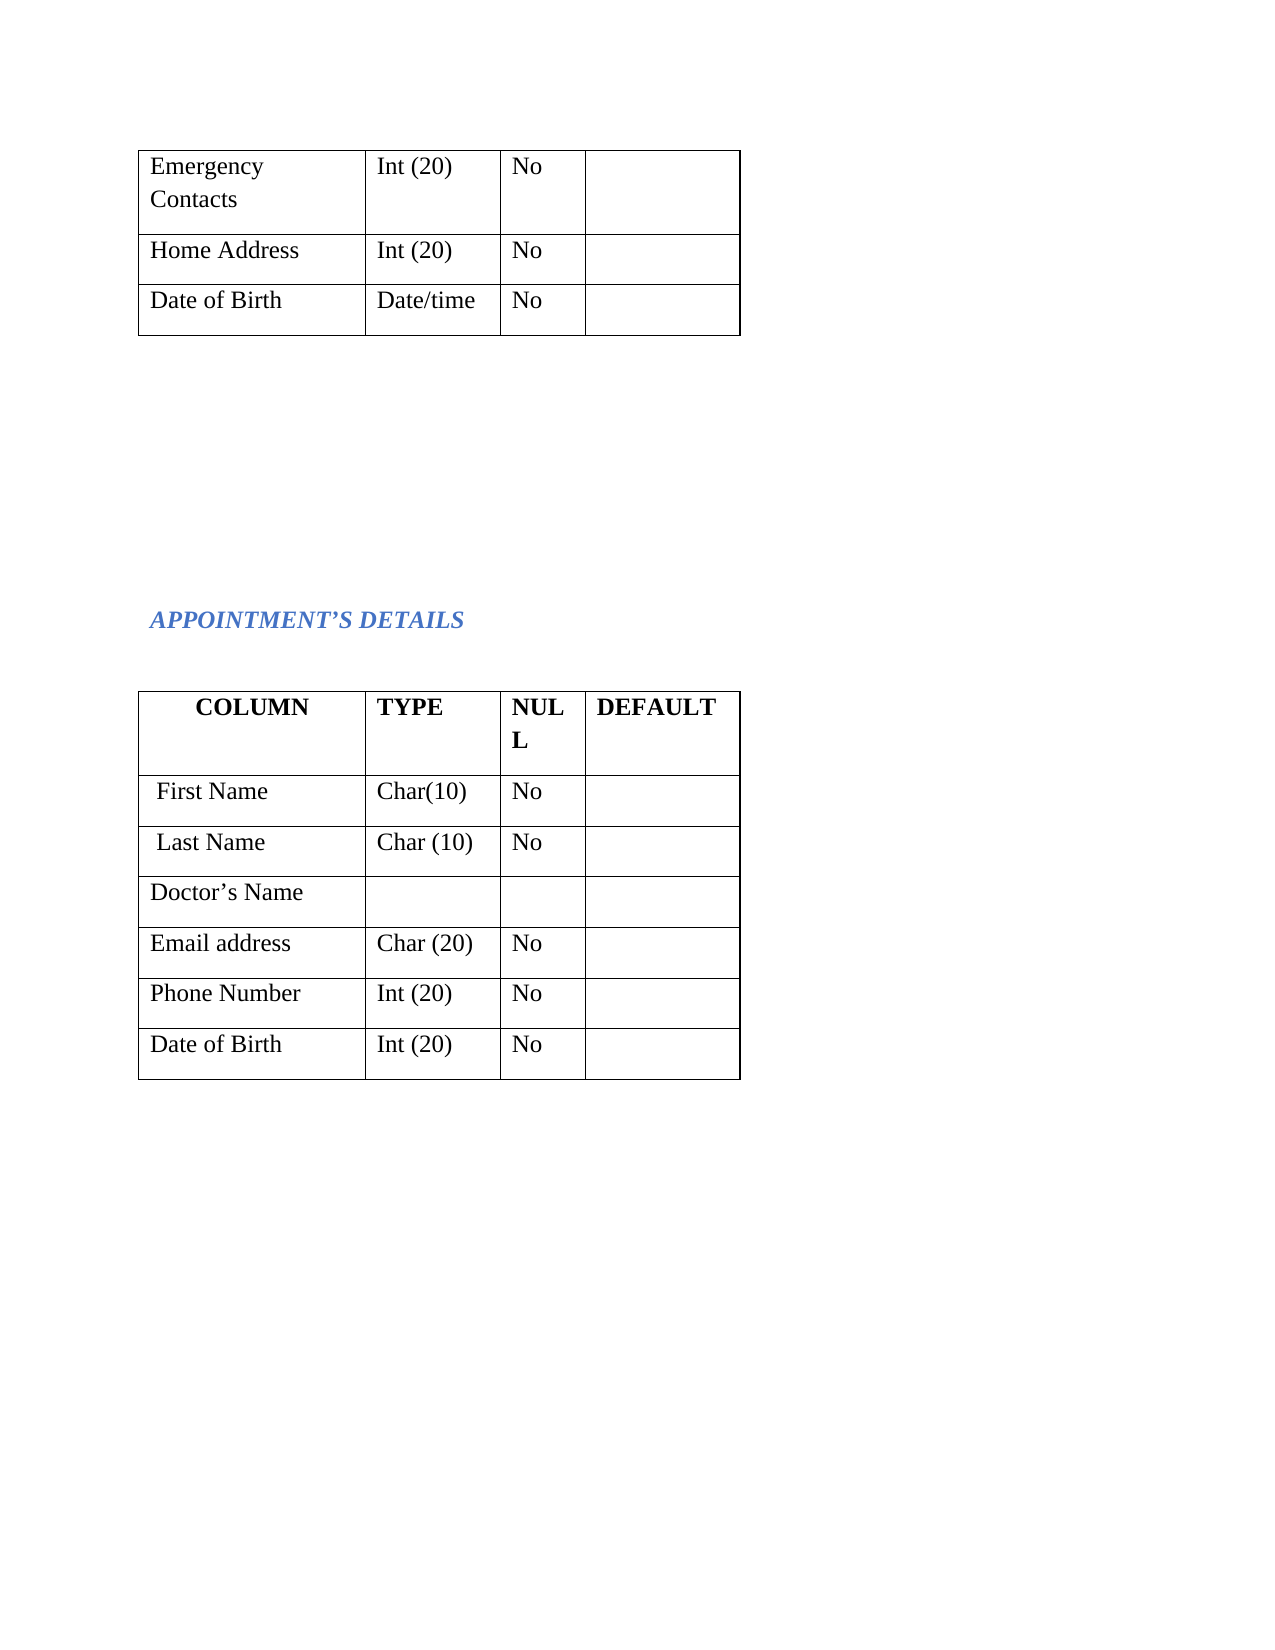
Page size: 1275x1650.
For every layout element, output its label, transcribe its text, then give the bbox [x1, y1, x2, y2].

table_cell Phone Number [139, 979, 365, 1028]
table_cell Date/time [366, 285, 500, 335]
table_cell Char(10) [366, 776, 500, 826]
table_cell Doctor’s Name [139, 877, 365, 927]
table_cell Char (20) [366, 928, 500, 977]
table_cell No [501, 285, 585, 335]
table_cell [586, 928, 739, 977]
table_cell [586, 827, 739, 876]
table_cell First Name [139, 776, 365, 826]
table_cell [586, 1029, 739, 1079]
table_cell Char (10) [366, 827, 500, 876]
table_cell Email address [139, 928, 365, 977]
table_cell Home Address [139, 235, 365, 284]
table_cell [586, 979, 739, 1028]
table_cell Emergency Contacts [139, 151, 365, 234]
table_cell [586, 776, 739, 826]
table_cell No [501, 827, 585, 876]
table_cell [586, 877, 739, 927]
table_cell [501, 877, 585, 927]
table_cell Date of Birth [139, 285, 365, 335]
table_header TYPE [366, 692, 500, 775]
table_cell [366, 877, 500, 927]
table_cell Date of Birth [139, 1029, 365, 1079]
table_cell Int (20) [366, 151, 500, 234]
table_cell Last Name [139, 827, 365, 876]
subtitle APPOINTMENT’S DETAILS [150, 605, 1125, 634]
table_cell Int (20) [366, 235, 500, 284]
table_cell [586, 235, 739, 284]
table_header COLUMN [139, 692, 365, 775]
table_header NULL [501, 692, 585, 775]
table_cell Int (20) [366, 979, 500, 1028]
table_cell [586, 285, 739, 335]
table_header DEFAULT [586, 692, 739, 775]
table_cell No [501, 151, 585, 234]
table_cell No [501, 979, 585, 1028]
table_cell [586, 151, 739, 234]
table_cell No [501, 1029, 585, 1079]
table_cell Int (20) [366, 1029, 500, 1079]
table_cell No [501, 928, 585, 977]
table_cell No [501, 776, 585, 826]
table_cell No [501, 235, 585, 284]
